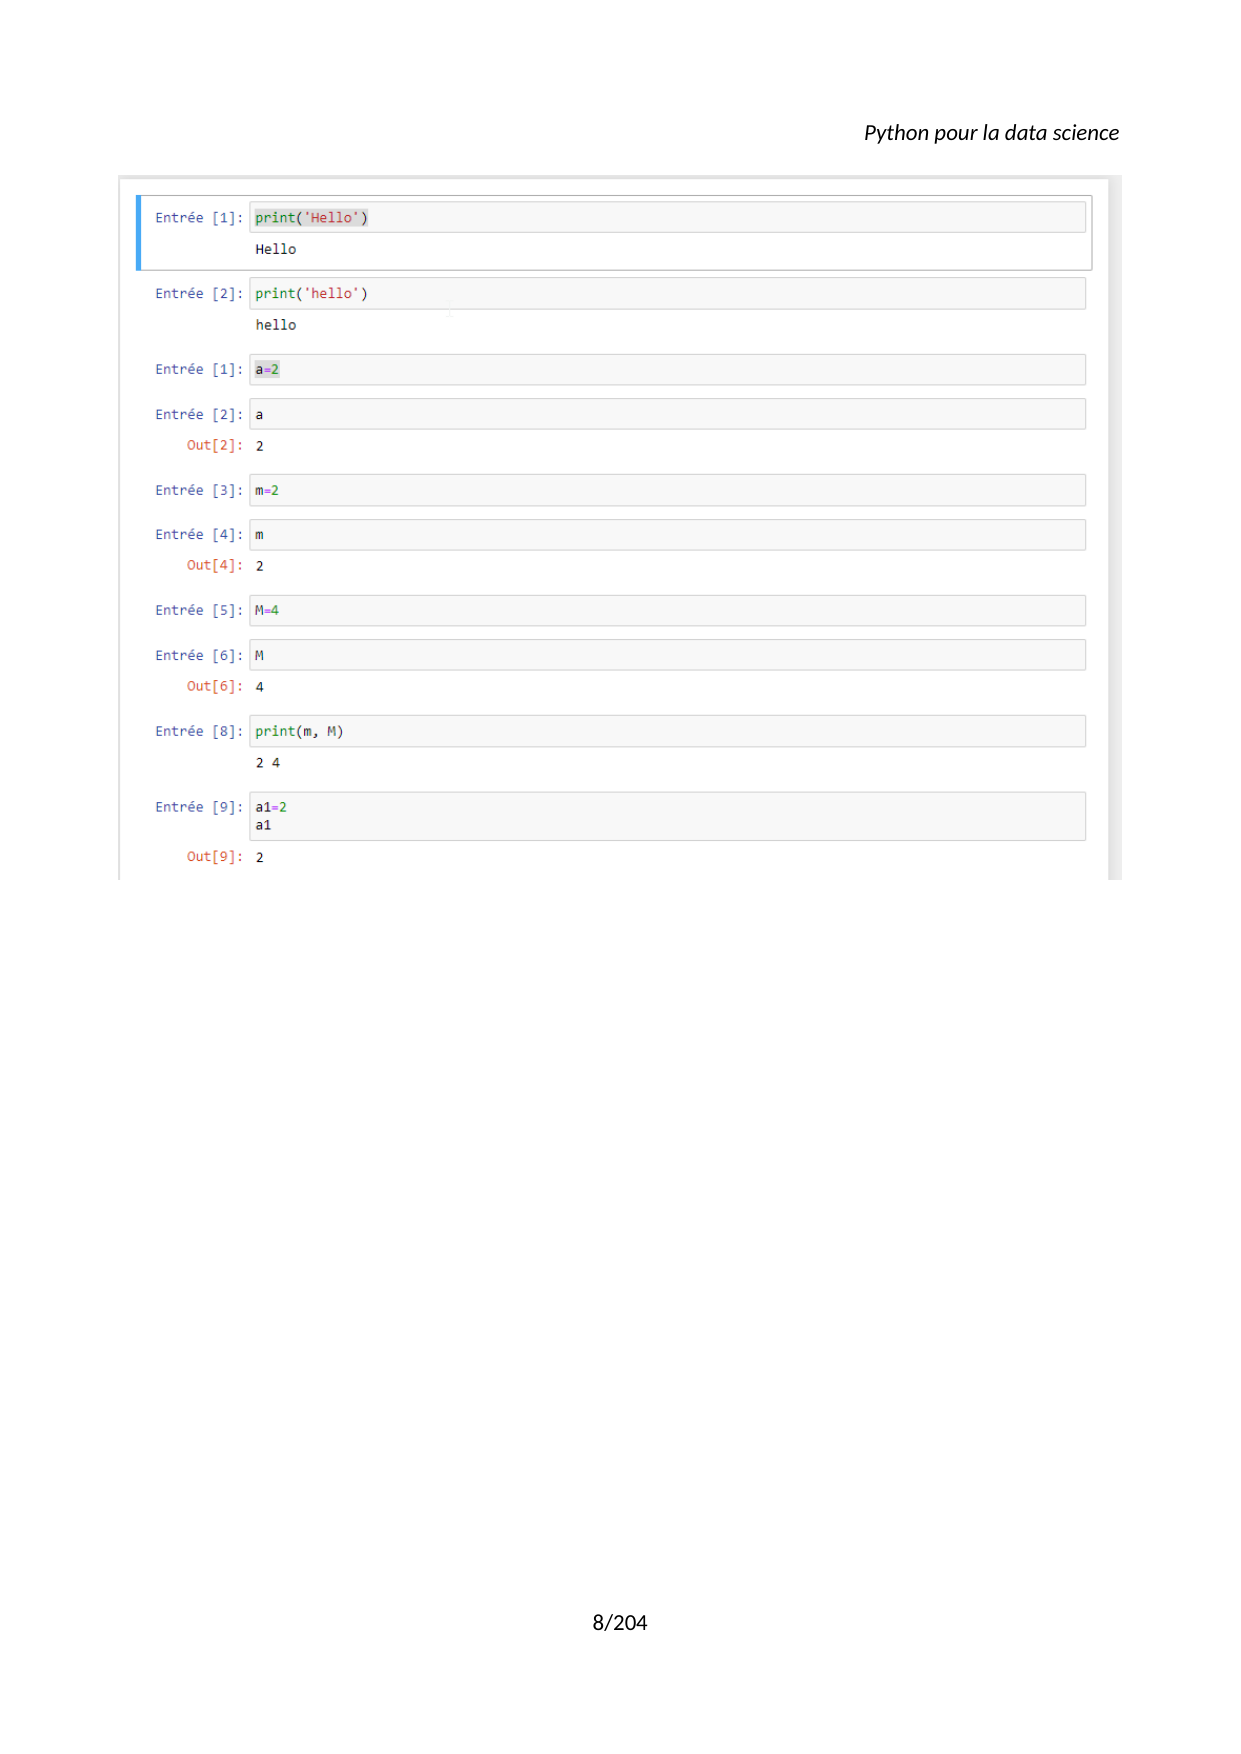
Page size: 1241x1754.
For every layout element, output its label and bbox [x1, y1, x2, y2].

picture [118, 175, 1122, 880]
